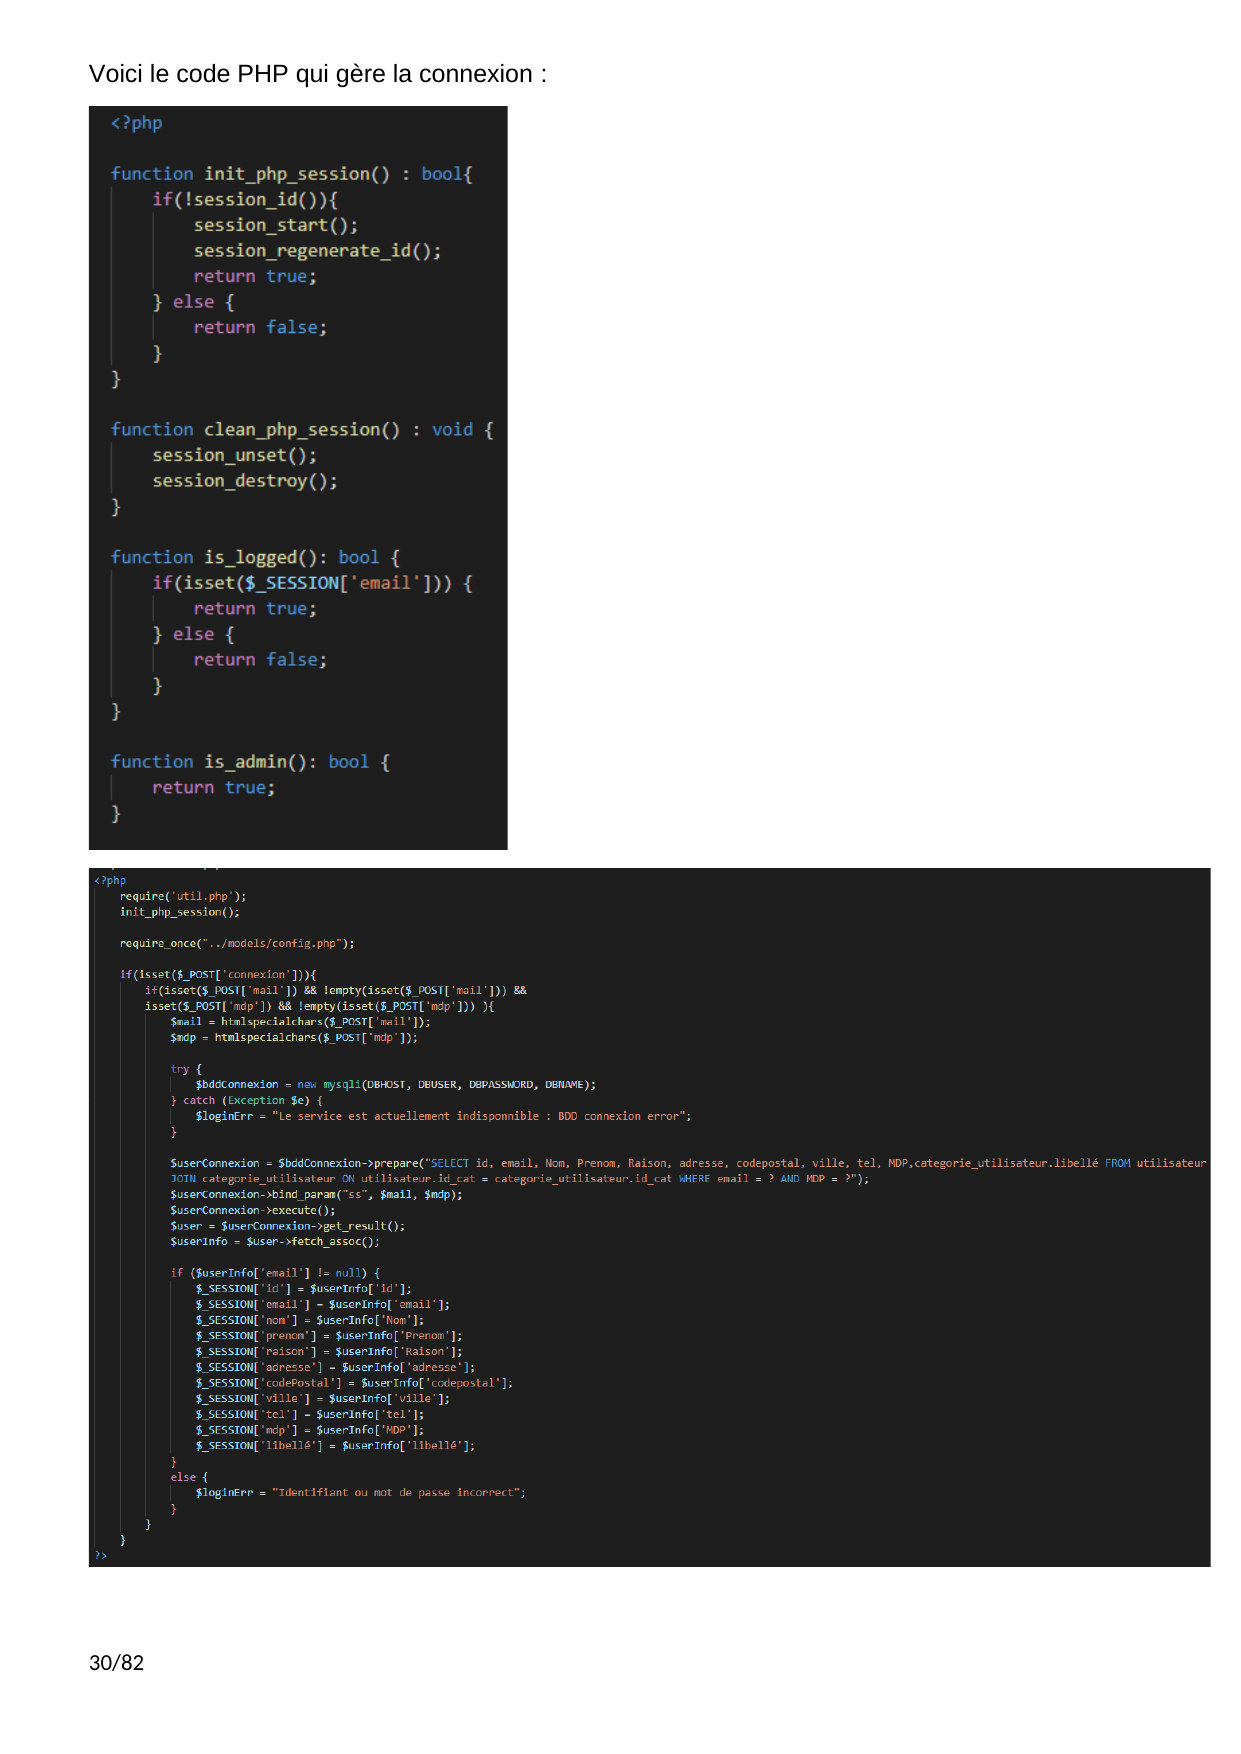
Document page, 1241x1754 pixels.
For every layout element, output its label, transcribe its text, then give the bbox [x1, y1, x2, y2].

text Voici le code PHP qui gère la connexion : [89, 59, 1092, 88]
picture [88, 868, 1211, 1567]
picture [88, 106, 508, 850]
